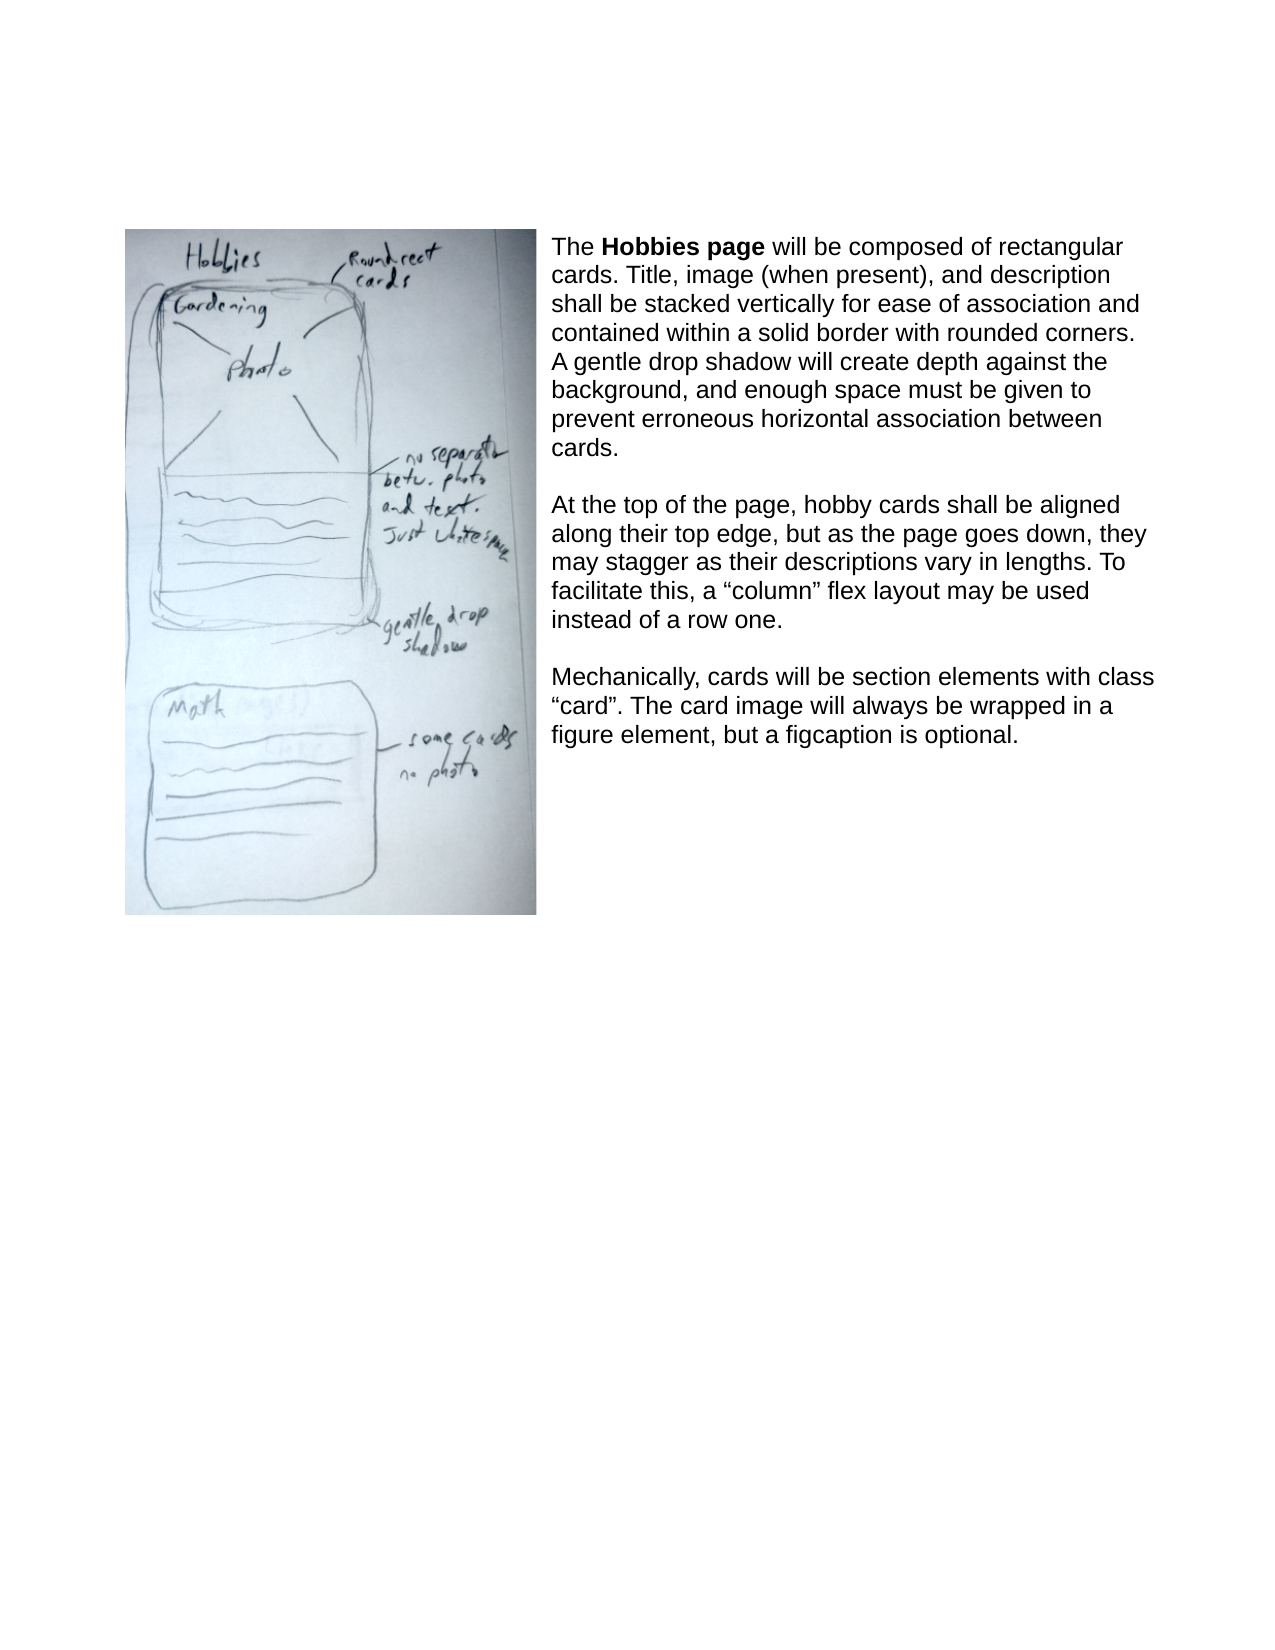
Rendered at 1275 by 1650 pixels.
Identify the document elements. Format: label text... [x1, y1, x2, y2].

picture [125, 229, 537, 915]
text Mechanically, cards will be section elements with class “card”. The card image will always be wrapped in a figure element, but a figcaption is optional. [537, 662, 1157, 748]
text The Hobbies page will be composed of rectangular cards. Title, image (when present), and description shall be stacked vertically for ease of association and contained within a solid border with rounded corners. A gentle drop shadow will create depth against the background, and enough space must be given to prevent erroneous horizontal association between cards. [537, 231, 1157, 461]
text At the top of the page, hobby cards shall be aligned along their top edge, but as the page goes down, they may stagger as their descriptions vary in lengths. To facilitate this, a “column” flex layout may be used instead of a row one. [537, 490, 1157, 662]
